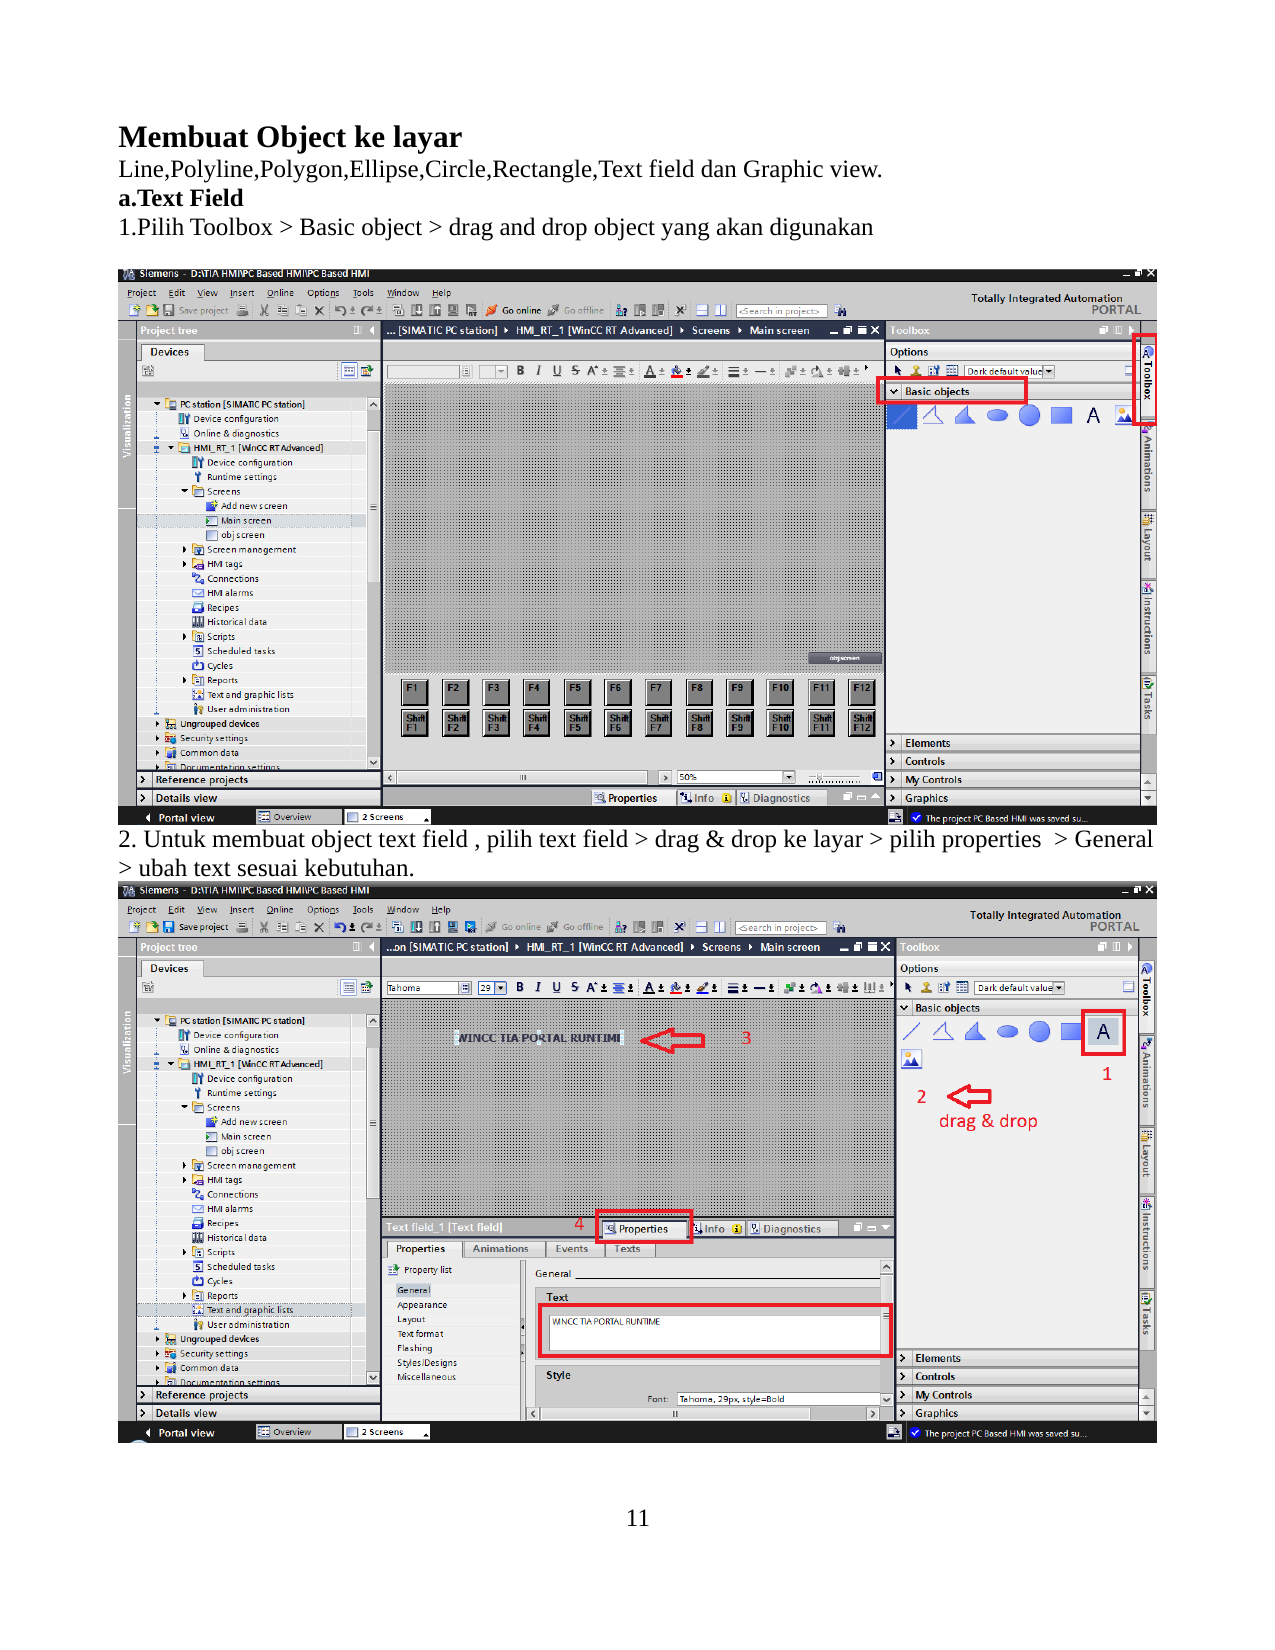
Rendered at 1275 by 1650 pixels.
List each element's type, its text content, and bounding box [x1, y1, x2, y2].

text 2. Untuk membuat object text field , pilih text field > drag & drop ke layar > pilih properties > General > ubah text sesuai kebutuhan. [118, 825, 1157, 881]
text Membuat Object ke layar [118, 118, 1157, 154]
picture [118, 881, 1157, 1443]
text a.Text Field [118, 183, 1157, 212]
text Line,Polyline,Polygon,Ellipse,Circle,Rectangle,Text field dan Graphic view. [118, 154, 1157, 183]
picture [118, 269, 1157, 825]
text 1.Pilih Toolbox > Basic object > drag and drop object yang akan digunakan [118, 212, 1157, 240]
